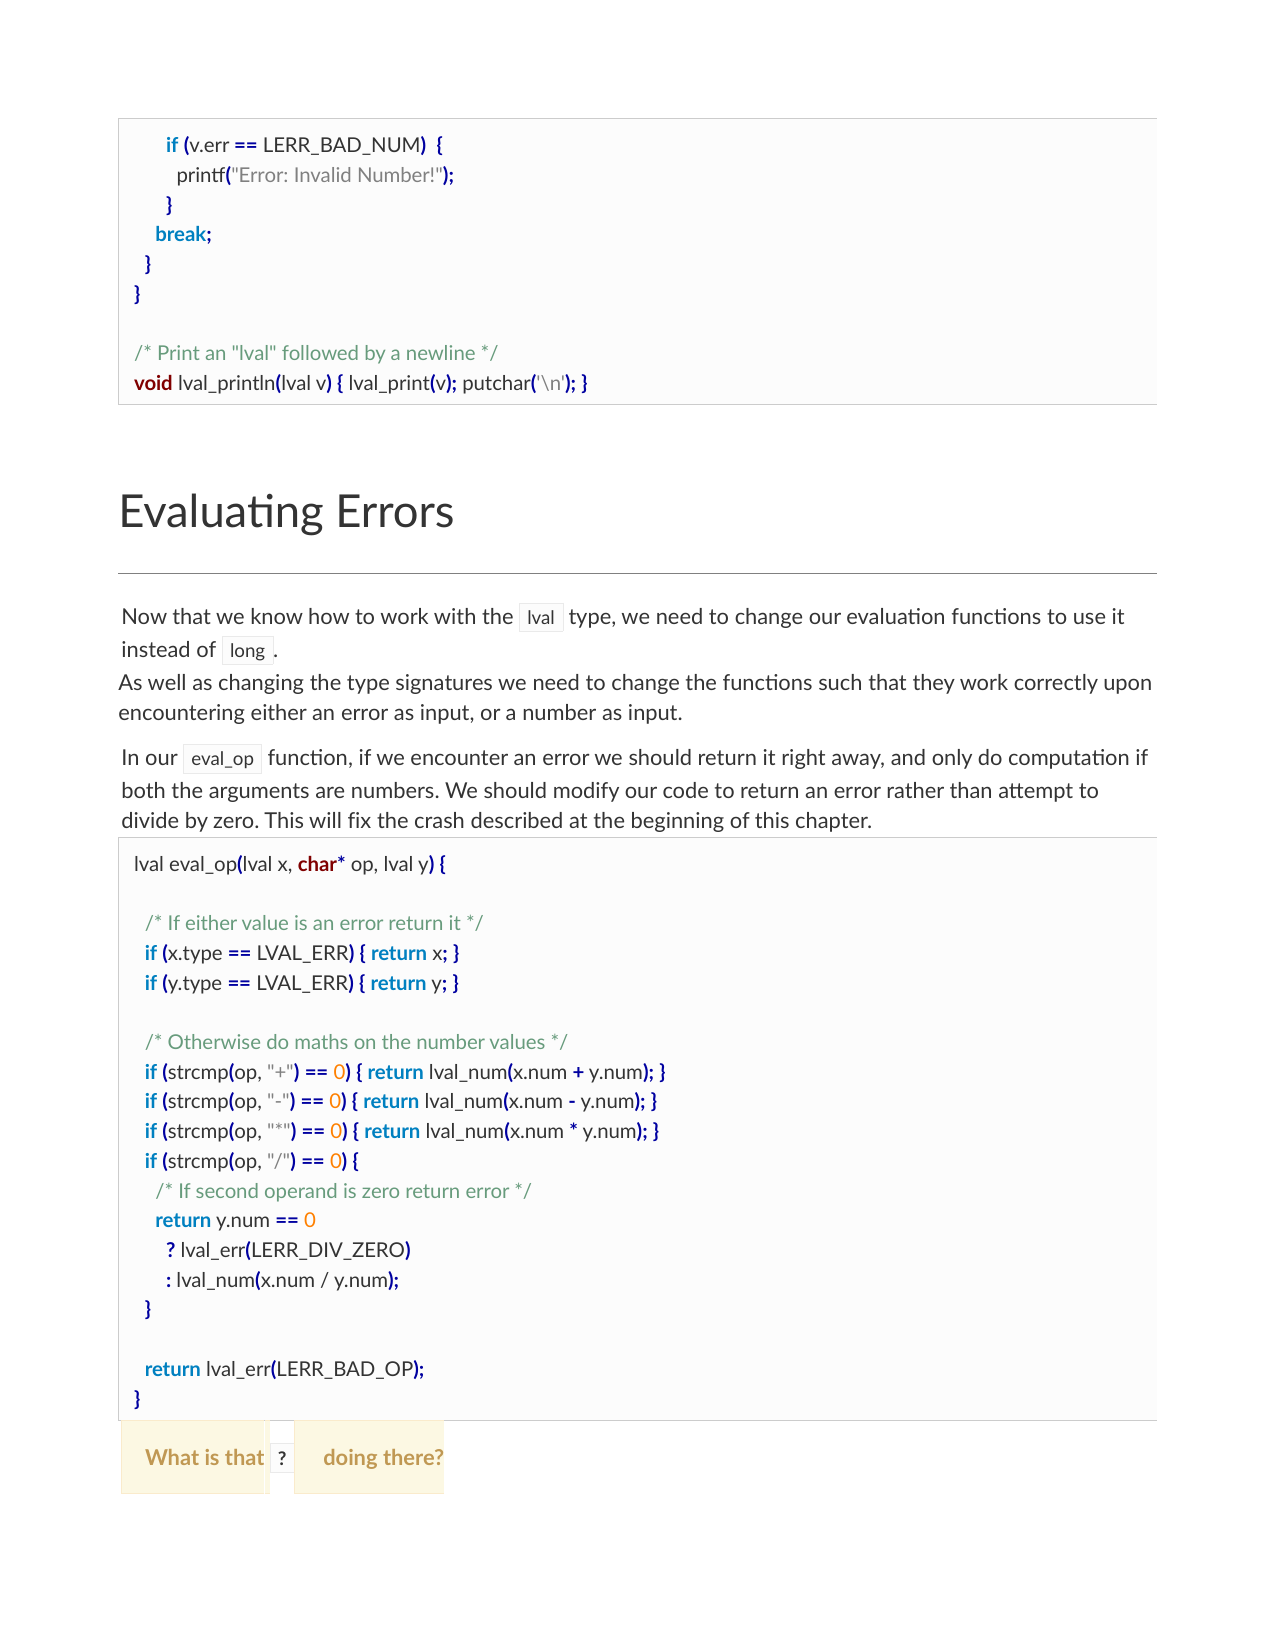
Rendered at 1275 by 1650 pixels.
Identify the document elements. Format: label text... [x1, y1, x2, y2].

text if (y.type == LVAL_ERR) { return y; } [119, 956, 1157, 985]
text if (strcmp(op, "/") == 0) { [119, 1134, 1157, 1163]
text Now that we know how to work with the lval type, we need to change our evaluation functions to use it instead of long. [121, 603, 1154, 664]
text if (v.err == LERR_BAD_NUM) { [119, 119, 1157, 148]
text } [119, 177, 1157, 207]
text return y.num == 0 [119, 1193, 1157, 1223]
text } [119, 1371, 1157, 1420]
text } [119, 237, 1157, 267]
text /* If second operand is zero return error */ [119, 1163, 1157, 1193]
text : lval_num(x.num / y.num); [119, 1252, 1157, 1282]
subtitle Evaluating Errors [118, 482, 1157, 537]
text } [119, 267, 1157, 296]
text } [119, 1282, 1157, 1312]
text lval eval_op(lval x, char* op, lval y) { [119, 838, 1157, 866]
text if (strcmp(op, "*") == 0) { return lval_num(x.num * y.num); } [119, 1104, 1157, 1134]
text /* If either value is an error return it */ [119, 896, 1157, 926]
text printf("Error: Invalid Number!"); [119, 148, 1157, 177]
text return lval_err(LERR_BAD_OP); [119, 1341, 1157, 1371]
text if (strcmp(op, "-") == 0) { return lval_num(x.num - y.num); } [119, 1074, 1157, 1104]
text if (strcmp(op, "+") == 0) { return lval_num(x.num + y.num); } [119, 1044, 1157, 1074]
text doing there? [295, 1421, 1154, 1493]
text ? lval_err(LERR_DIV_ZERO) [119, 1223, 1157, 1252]
text if (x.type == LVAL_ERR) { return x; } [119, 926, 1157, 956]
text In our eval_op function, if we encounter an error we should return it right away, and only do computation if both the arguments are numbers. We should modify our code to return an error rather than attempt to divide by zero. This will fix the crash described at the beginning of this chapter. [121, 744, 1154, 833]
text As well as changing the type signatures we need to change the functions such that they work correctly upon encountering either an error as input, or a number as input. [118, 668, 1157, 725]
text /* Print an "lval" followed by a newline */ [119, 326, 1157, 356]
text void lval_println(lval v) { lval_print(v); putchar('\n'); } [119, 356, 1157, 404]
text What is that ? [122, 1421, 294, 1493]
text /* Otherwise do maths on the number values */ [119, 1015, 1157, 1044]
text break; [119, 207, 1157, 237]
